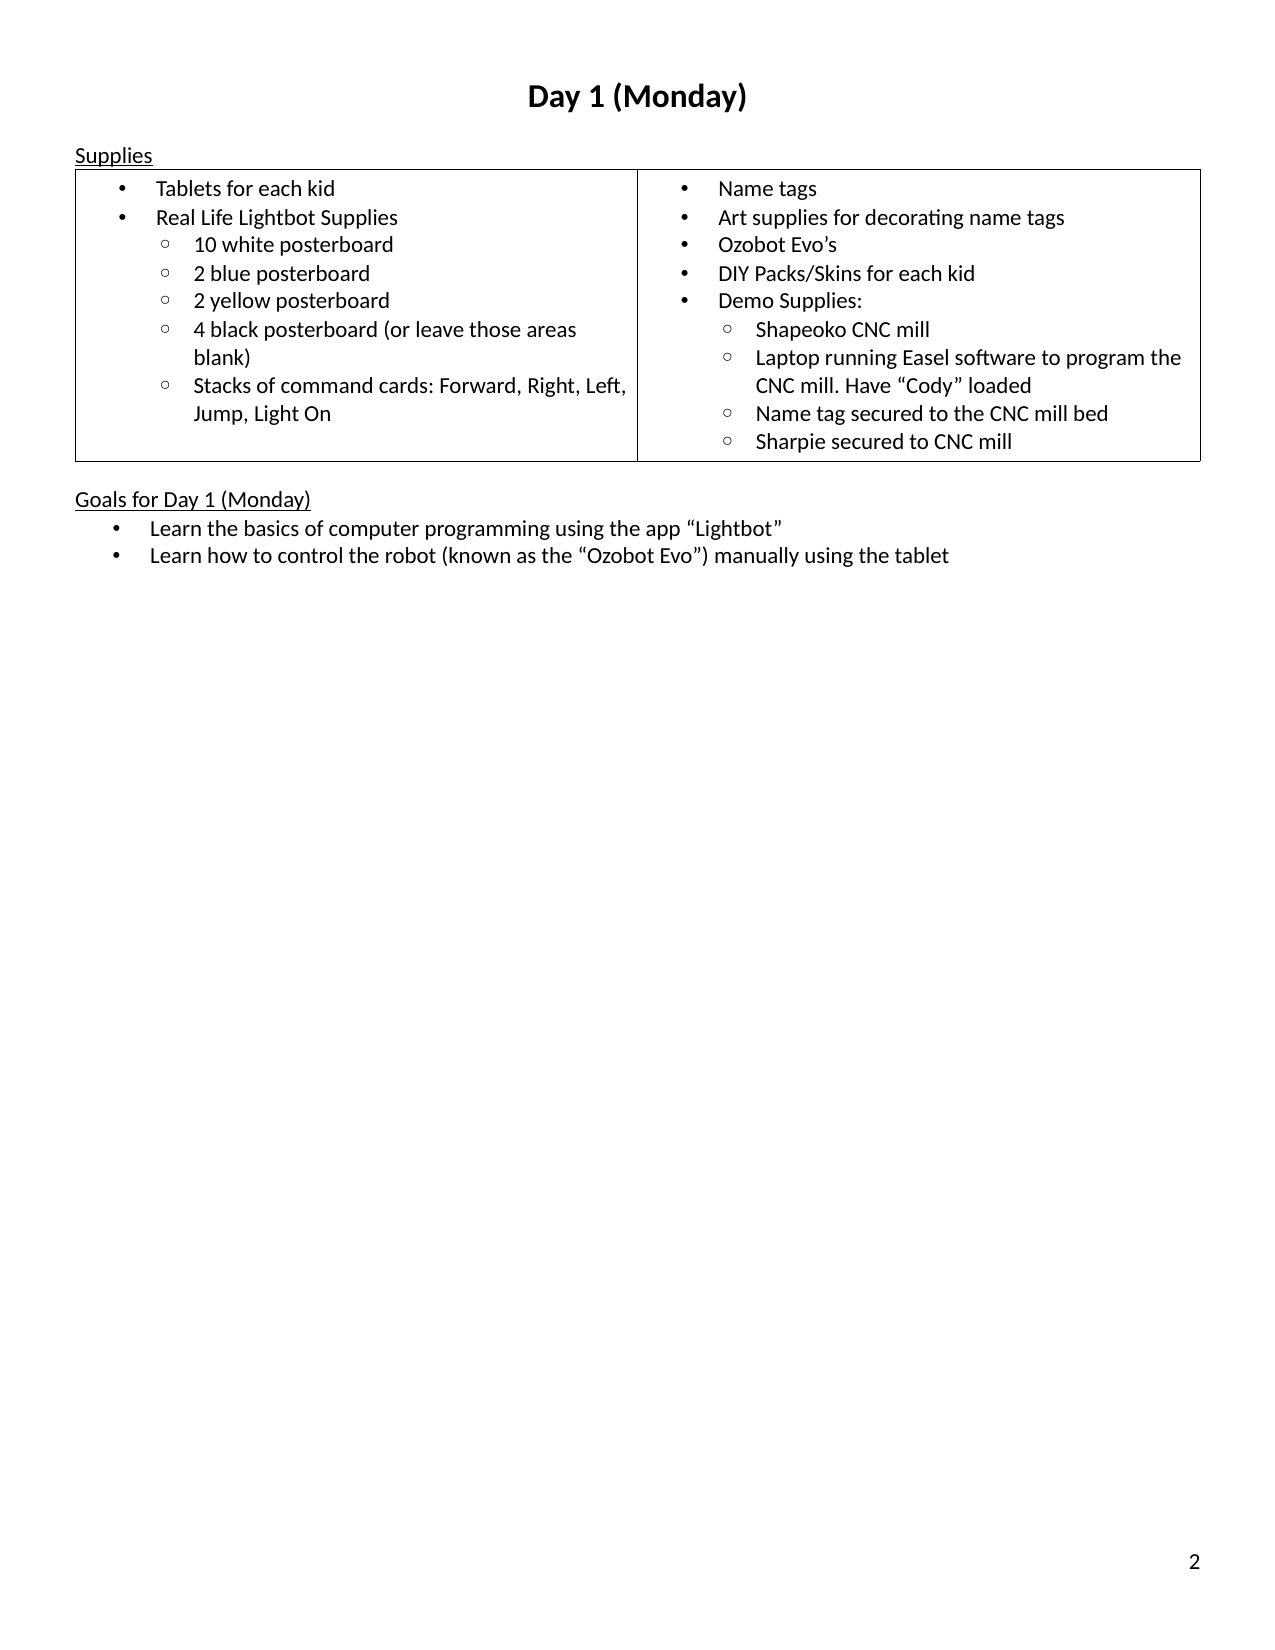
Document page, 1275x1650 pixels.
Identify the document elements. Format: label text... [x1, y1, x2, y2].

subtitle Goals for Day 1 (Monday) [75, 486, 1200, 514]
table_header Tablets for each kid Real Life Lightbot Supplies 10 white posterboard 2 blue posterboard 2 yellow posterboard 4 black posterboard (or leave those areas blank) Stacks of command cards: Forward, Right, Left, Jump, Light On [76, 170, 637, 461]
list Learn the basics of computer programming using the app “Lightbot” [112, 514, 1200, 542]
list Learn how to control the robot (known as the “Ozobot Evo”) manually using the tablet [112, 542, 1200, 570]
subtitle Supplies [75, 141, 1200, 169]
subtitle Day 1 (Monday) [75, 75, 1200, 116]
table_header Name tags Art supplies for decorating name tags Ozobot Evo’s DIY Packs/Skins for each kid Demo Supplies: Shapeoko CNC mill Laptop running Easel software to program the CNC mill. Have “Cody” loaded Name tag secured to the CNC mill bed Sharpie secured to CNC mill [638, 170, 1200, 461]
